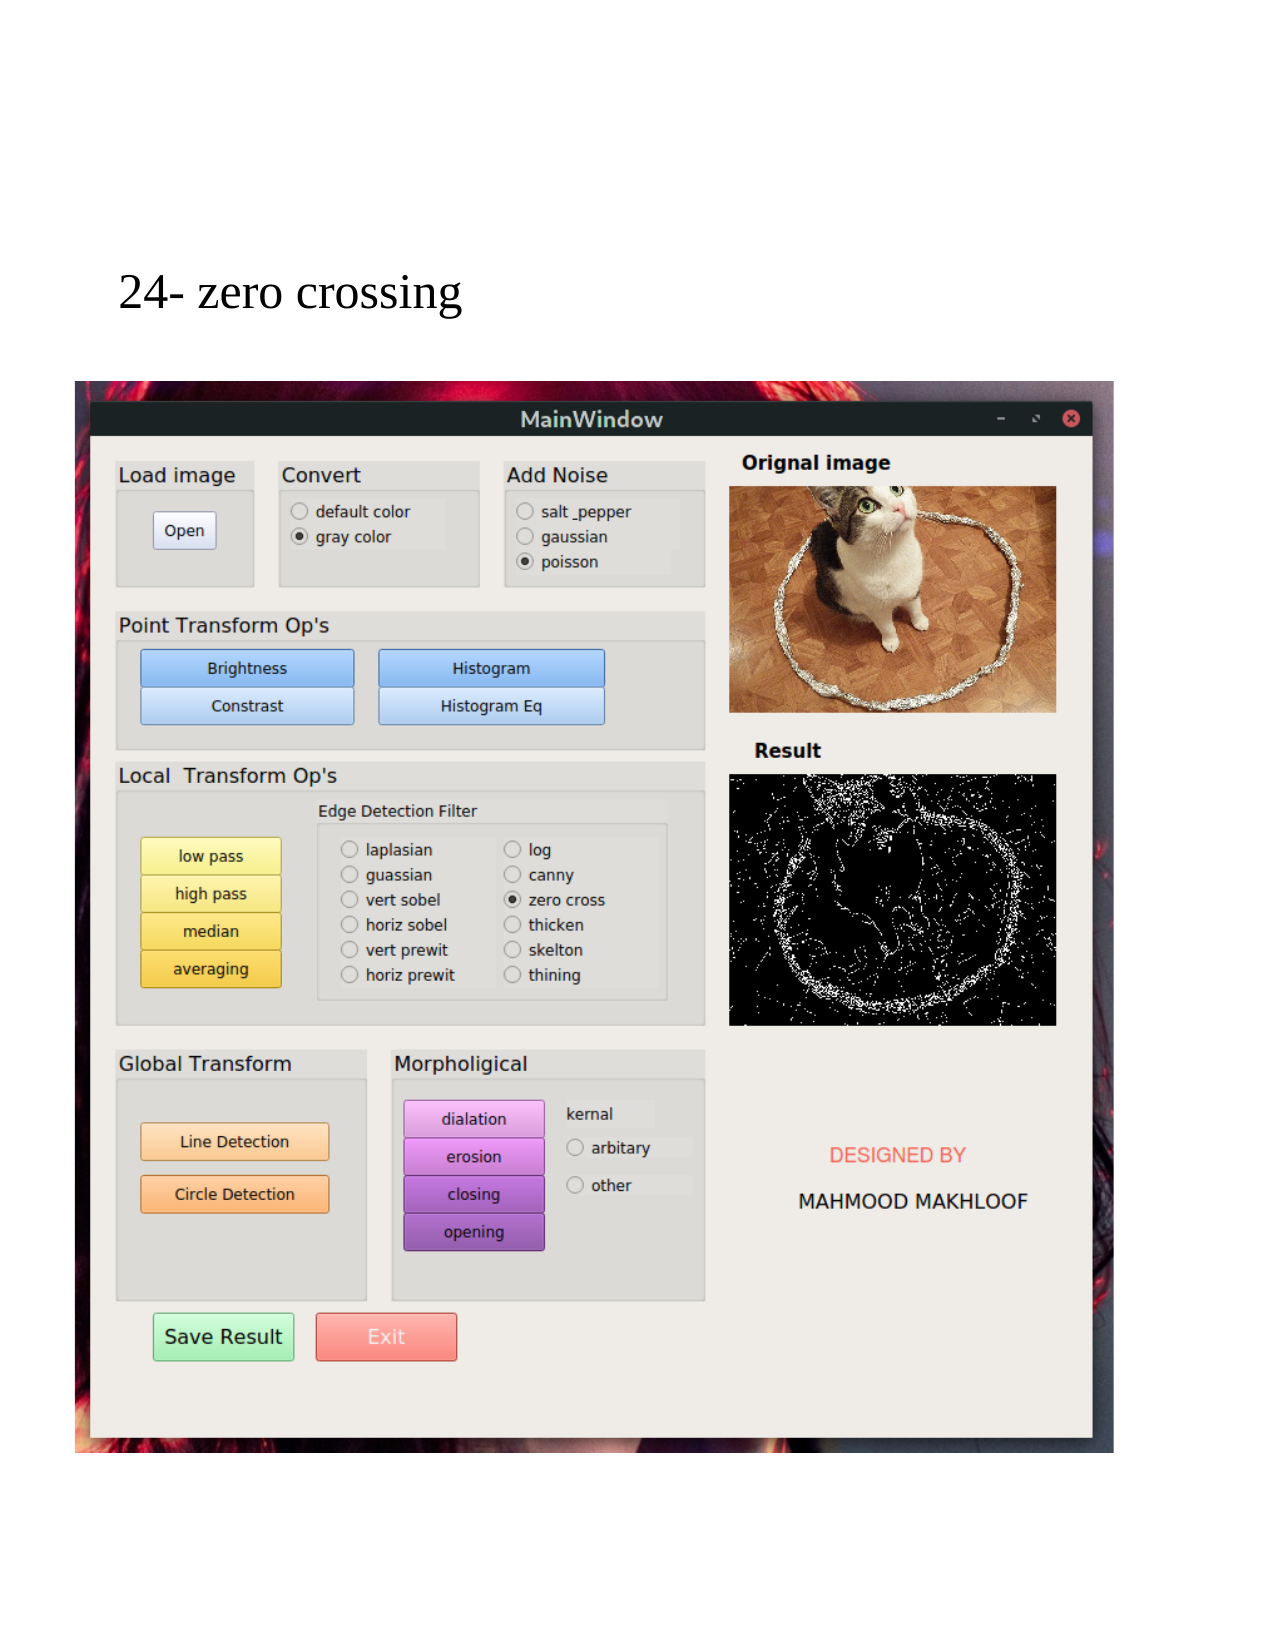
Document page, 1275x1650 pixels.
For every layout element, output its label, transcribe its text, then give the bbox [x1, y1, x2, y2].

text 24- zero crossing [118, 262, 1157, 319]
picture [74, 381, 1114, 1453]
